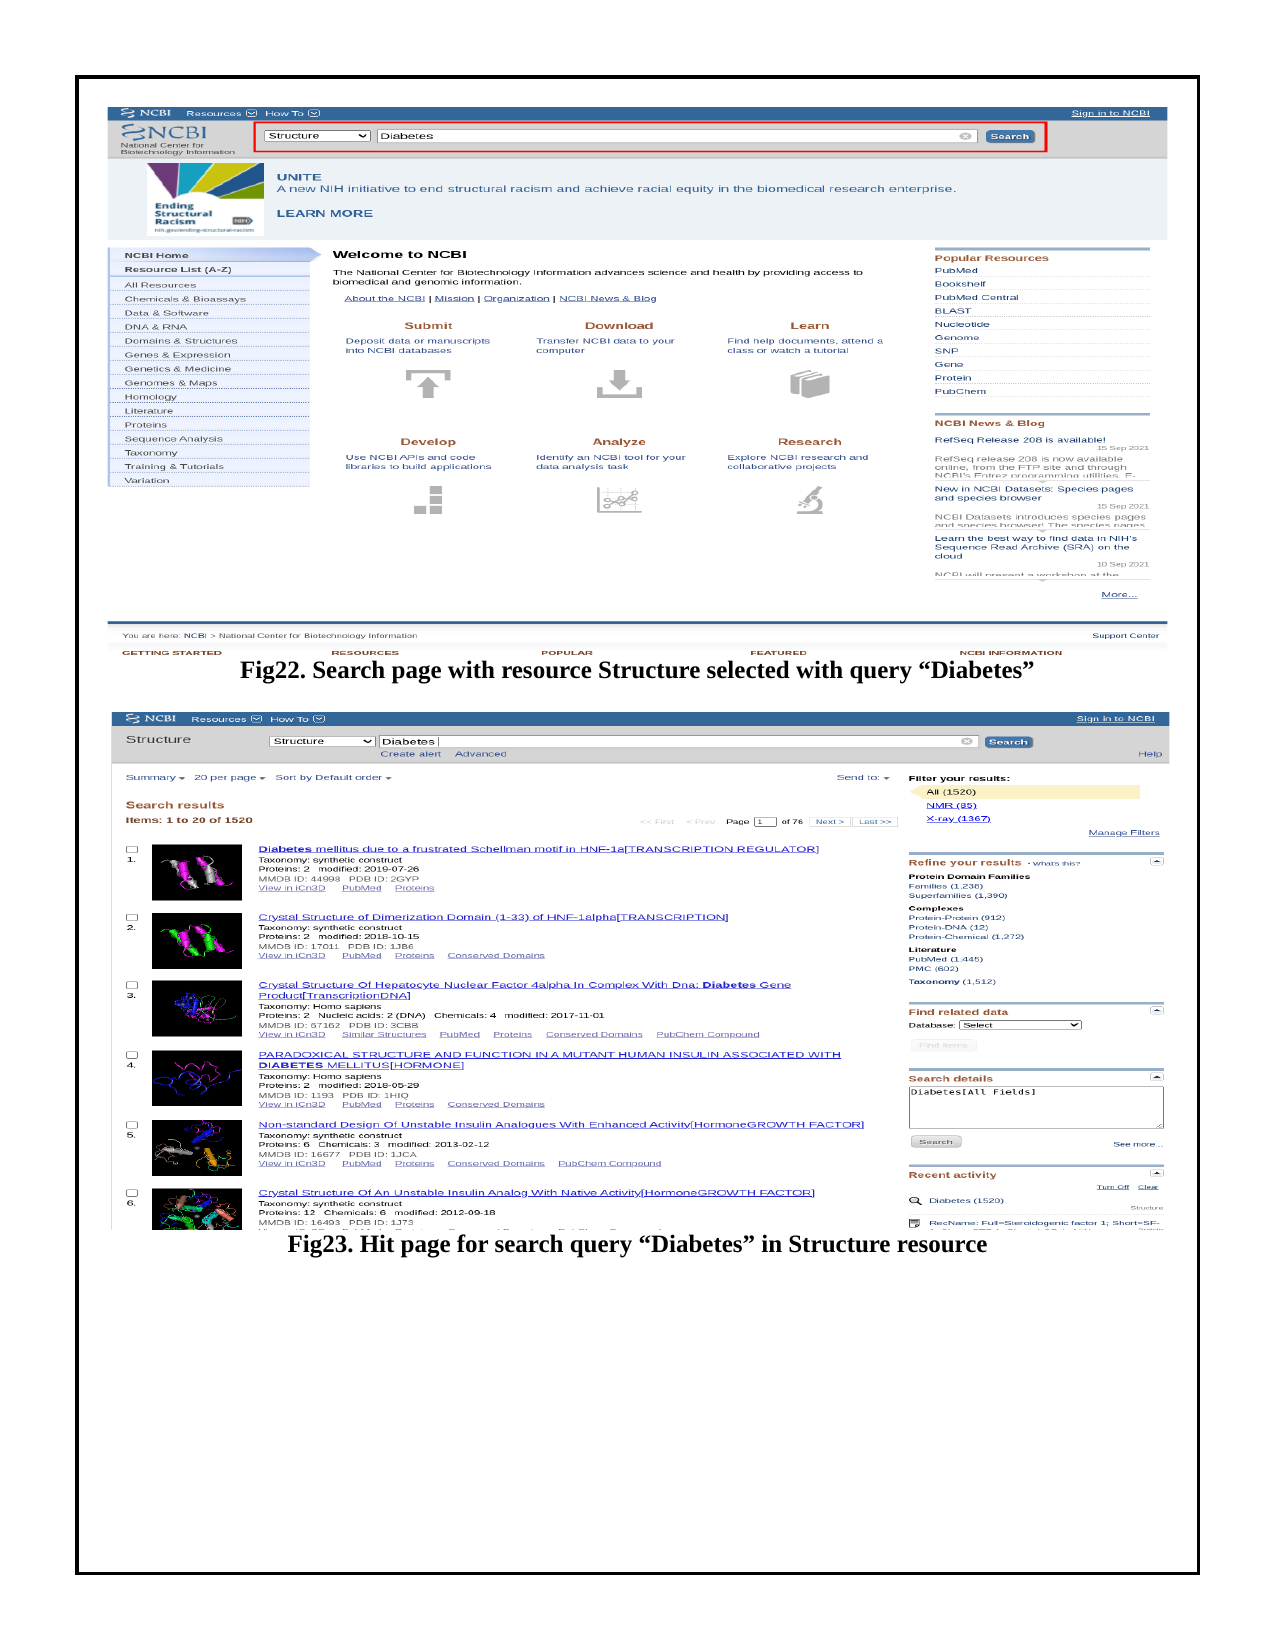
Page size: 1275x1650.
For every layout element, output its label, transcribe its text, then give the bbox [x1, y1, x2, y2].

text Fig23. Hit page for search query “Diabetes” in Structure resource [108, 712, 1167, 1258]
picture [111, 712, 1170, 1230]
text Fig22. Search page with resource Structure selected with query “Diabetes” [108, 655, 1167, 683]
picture [107, 107, 1168, 655]
